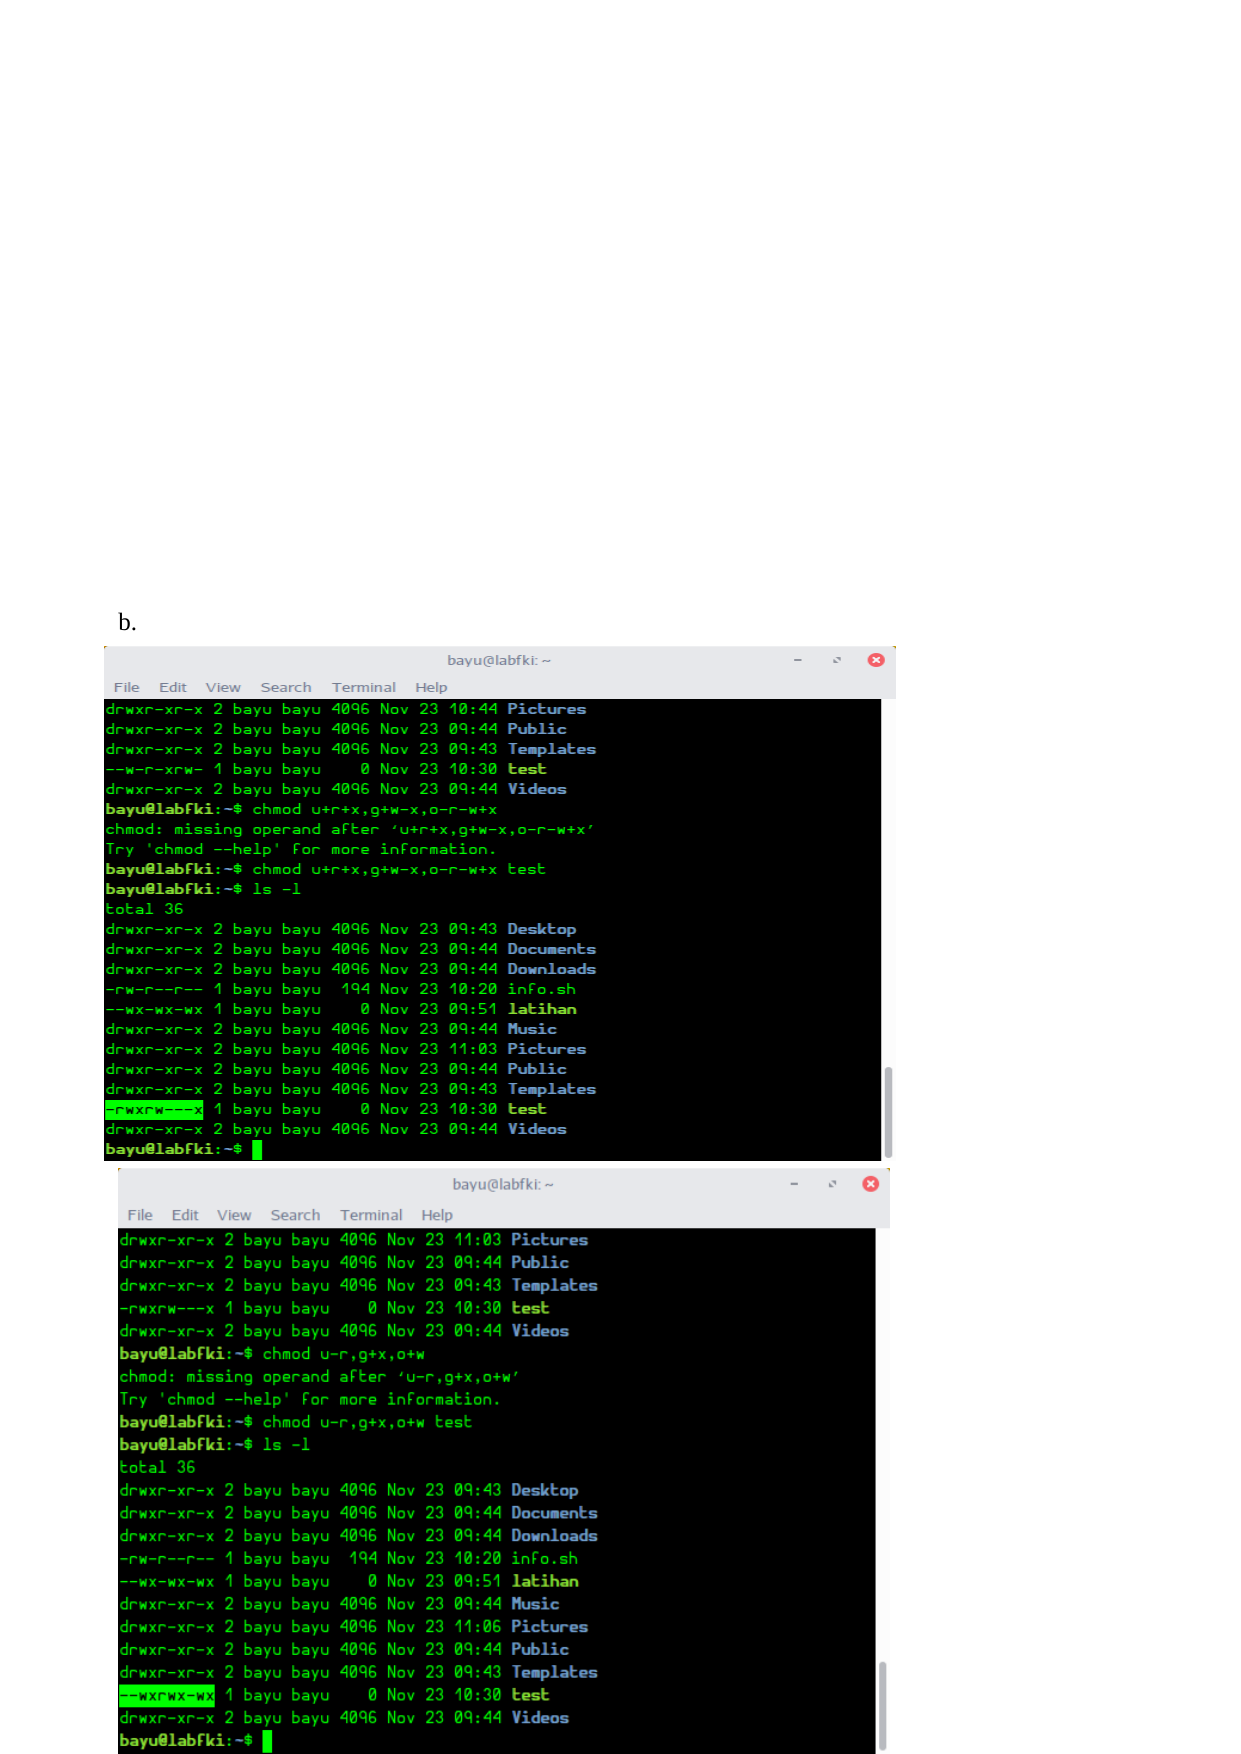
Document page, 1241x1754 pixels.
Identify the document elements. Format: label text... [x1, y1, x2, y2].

text b. [118, 607, 1122, 636]
picture [118, 1168, 890, 1754]
picture [104, 646, 896, 1161]
text c. [890, 1239, 1122, 1268]
